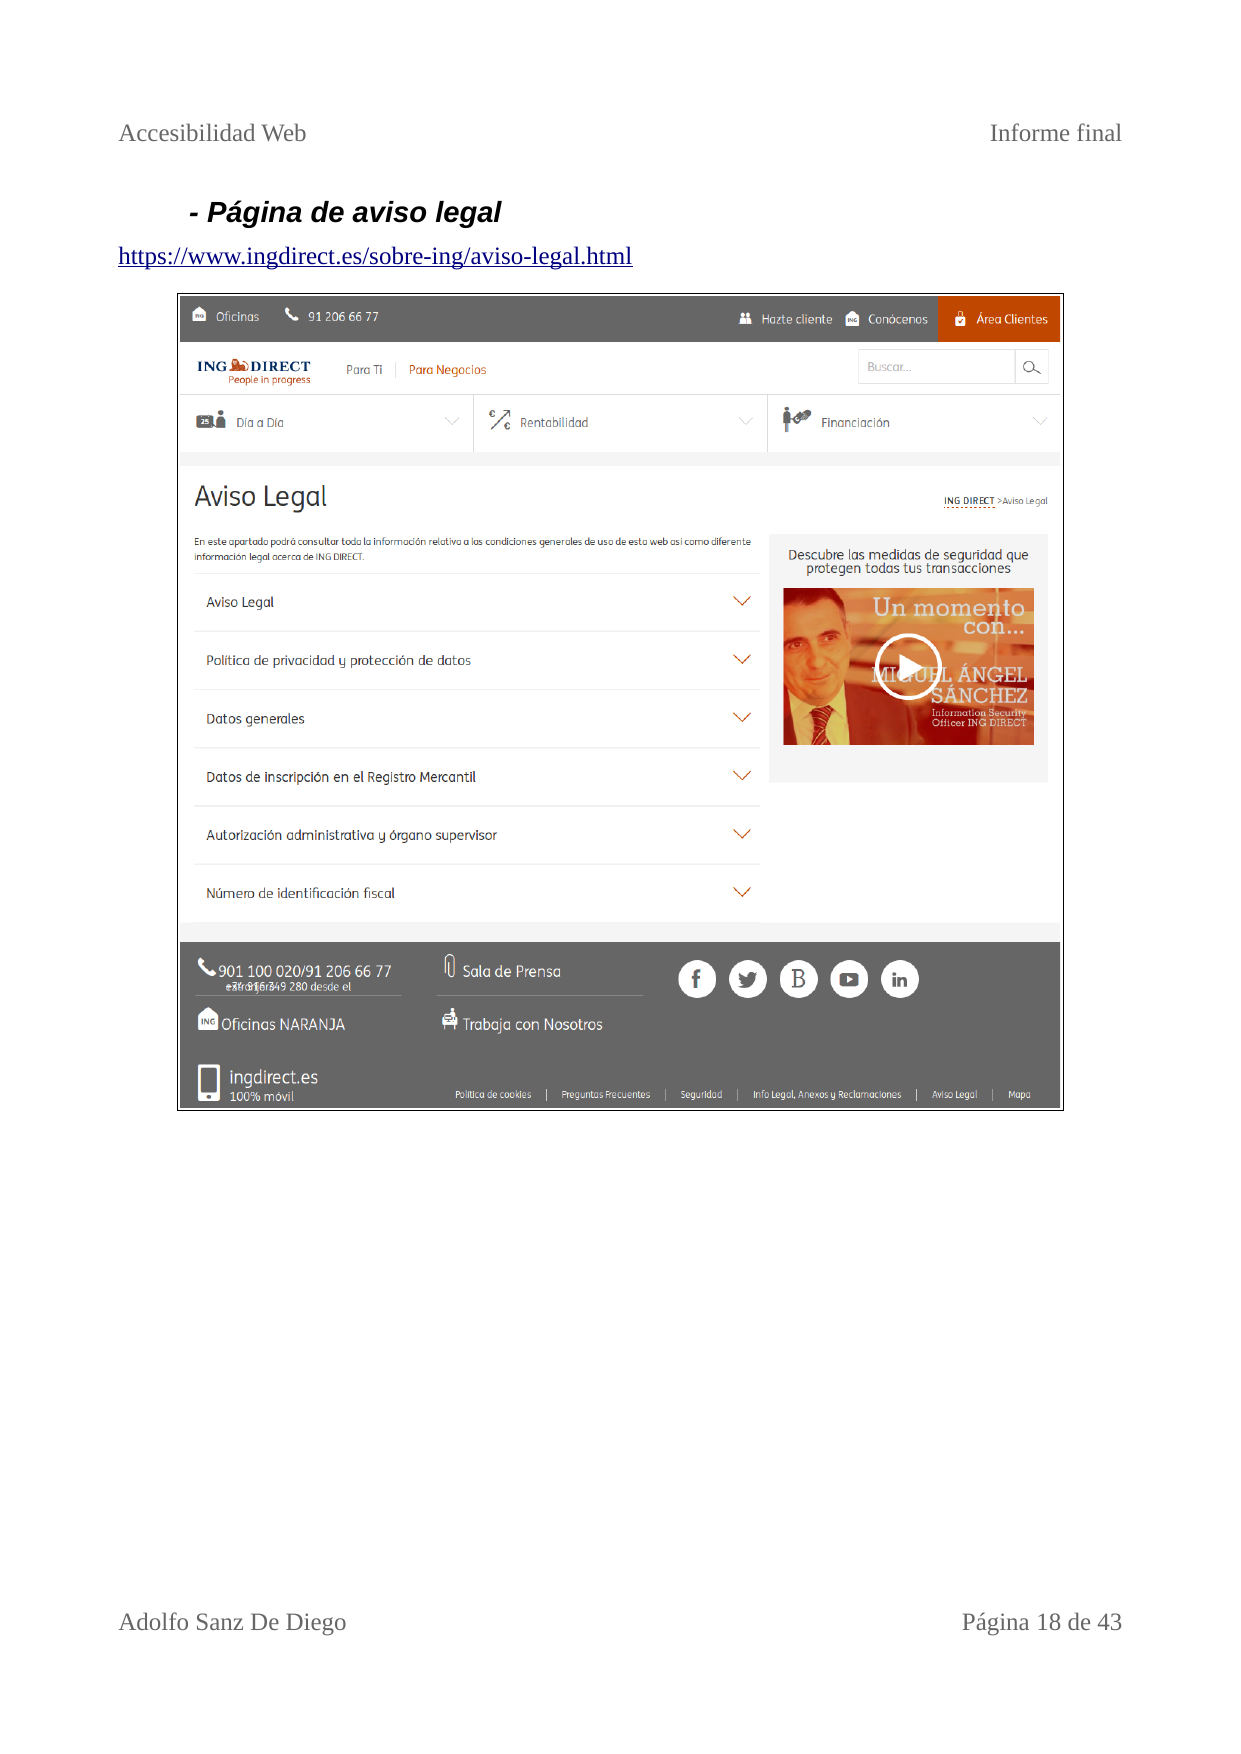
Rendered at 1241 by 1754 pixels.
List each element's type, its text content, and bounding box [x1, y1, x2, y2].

picture [180, 296, 1060, 1108]
text https://www.ingdirect.es/sobre-ing/aviso-legal.html [118, 241, 1122, 269]
subtitle Página de aviso legal [189, 196, 1122, 229]
